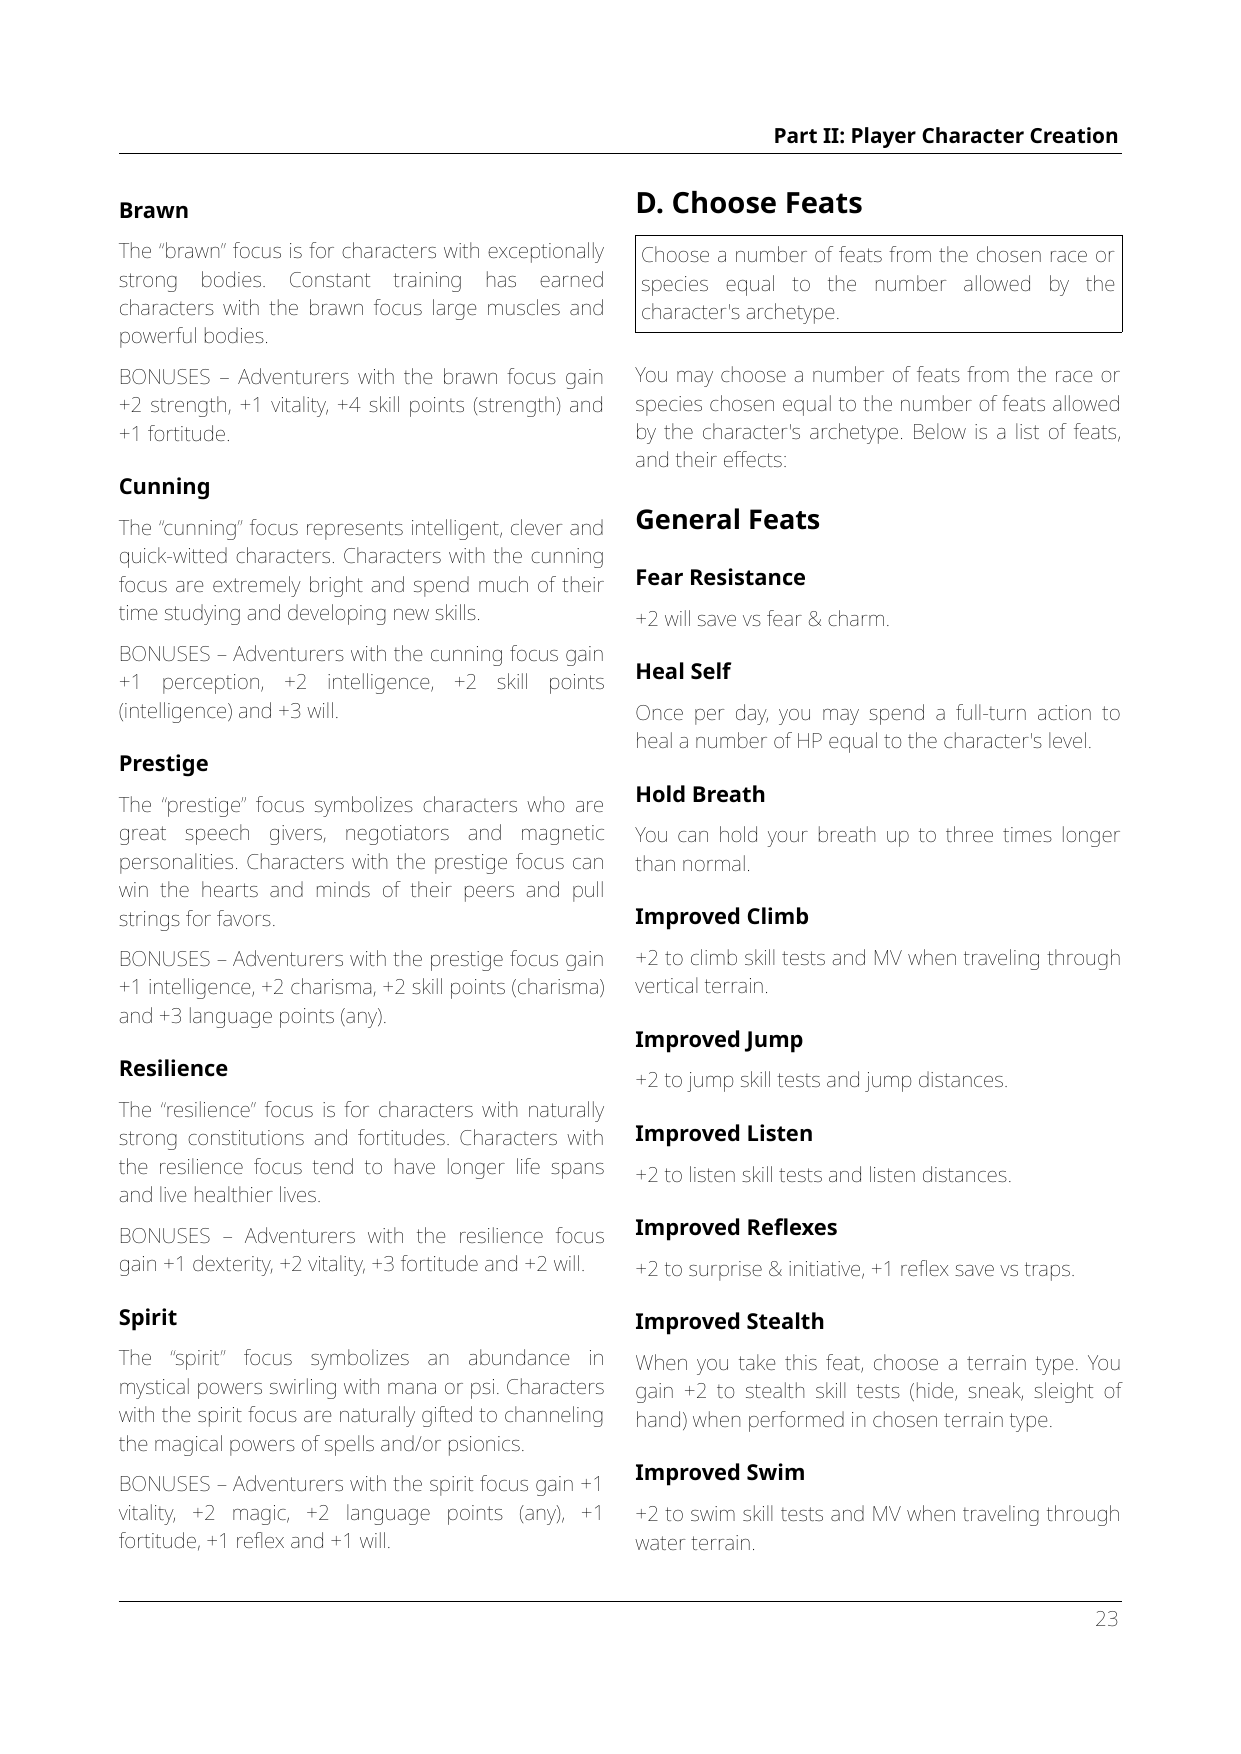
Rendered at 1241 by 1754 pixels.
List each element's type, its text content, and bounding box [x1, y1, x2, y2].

text Improved Jump [635, 1024, 1122, 1054]
text Improved Stealth [635, 1306, 1122, 1336]
text BONUSES – Adventurers with the brawn focus gain +2 strength, +1 vitality, +4 skill points (strength) and +1 fortitude. [118, 362, 605, 447]
text The “cunning” focus represents intelligent, clever and quick-witted characters. Characters with the cunning focus are extremely bright and spend much of their time studying and developing new skills. [118, 513, 605, 627]
text Improved Swim [635, 1457, 1122, 1487]
text You may choose a number of feats from the race or species chosen equal to the number of feats allowed by the character's archetype. Below is a list of feats, and their effects: [635, 333, 1122, 474]
text When you take this feat, choose a terrain type. You gain +2 to stealth skill tests (hide, sneak, sleight of hand) when performed in chosen terrain type. [635, 1348, 1122, 1433]
text Cunning [118, 471, 605, 501]
text Heal Self [635, 656, 1122, 686]
text Once per day, you may spend a full-turn action to heal a number of HP equal to the character's level. [635, 698, 1122, 755]
text +2 to climb skill tests and MV when traveling through vertical terrain. [635, 943, 1122, 1000]
text +2 to surprise & initiative, +1 reflex save vs traps. [635, 1254, 1122, 1282]
text Improved Climb [635, 901, 1122, 931]
text BONUSES – Adventurers with the resilience focus gain +1 dexterity, +2 vitality, +3 fortitude and +2 will. [118, 1221, 605, 1278]
text You can hold your breath up to three times longer than normal. [635, 820, 1122, 877]
subtitle General Feats [635, 501, 1122, 537]
text +2 to listen skill tests and listen distances. [635, 1160, 1122, 1188]
text Improved Reflexes [635, 1212, 1122, 1242]
text BONUSES – Adventurers with the prestige focus gain +1 intelligence, +2 charisma, +2 skill points (charisma) and +3 language points (any). [118, 944, 605, 1029]
text Brawn [118, 194, 605, 224]
text Prestige [118, 748, 605, 778]
text The “brawn” focus is for characters with exceptionally strong bodies. Constant training has earned characters with the brawn focus large muscles and powerful bodies. [118, 236, 605, 350]
text Spirit [118, 1302, 605, 1331]
text BONUSES – Adventurers with the cunning focus gain +1 perception, +2 intelligence, +2 skill points (intelligence) and +3 will. [118, 639, 605, 724]
text Hold Breath [635, 779, 1122, 808]
text Fear Resistance [635, 562, 1122, 592]
text BONUSES – Adventurers with the spirit focus gain +1 vitality, +2 magic, +2 language points (any), +1 fortitude, +1 reflex and +1 will. [118, 1469, 605, 1554]
text Resilience [118, 1053, 605, 1083]
text +2 to jump skill tests and jump distances. [635, 1066, 1122, 1094]
table_header Choose a number of feats from the chosen race or species equal to the number allowed by the character's archetype. [636, 236, 1122, 332]
text +2 to swim skill tests and MV when traveling through water terrain. [635, 1499, 1122, 1556]
text +2 will save vs fear & charm. [635, 604, 1122, 632]
text The “prestige” focus symbolizes characters who are great speech givers, negotiators and magnetic personalities. Characters with the prestige focus can win the hearts and minds of their peers and pull strings for favors. [118, 790, 605, 932]
text Improved Listen [635, 1118, 1122, 1148]
subtitle D. Choose Feats [635, 183, 1122, 222]
text The “resilience” focus is for characters with naturally strong constitutions and fortitudes. Characters with the resilience focus tend to have longer life spans and live healthier lives. [118, 1095, 605, 1209]
text The “spirit” focus symbolizes an abundance in mystical powers swirling with mana or psi. Characters with the spirit focus are naturally gifted to channeling the magical powers of spells and/or psionics. [118, 1343, 605, 1457]
